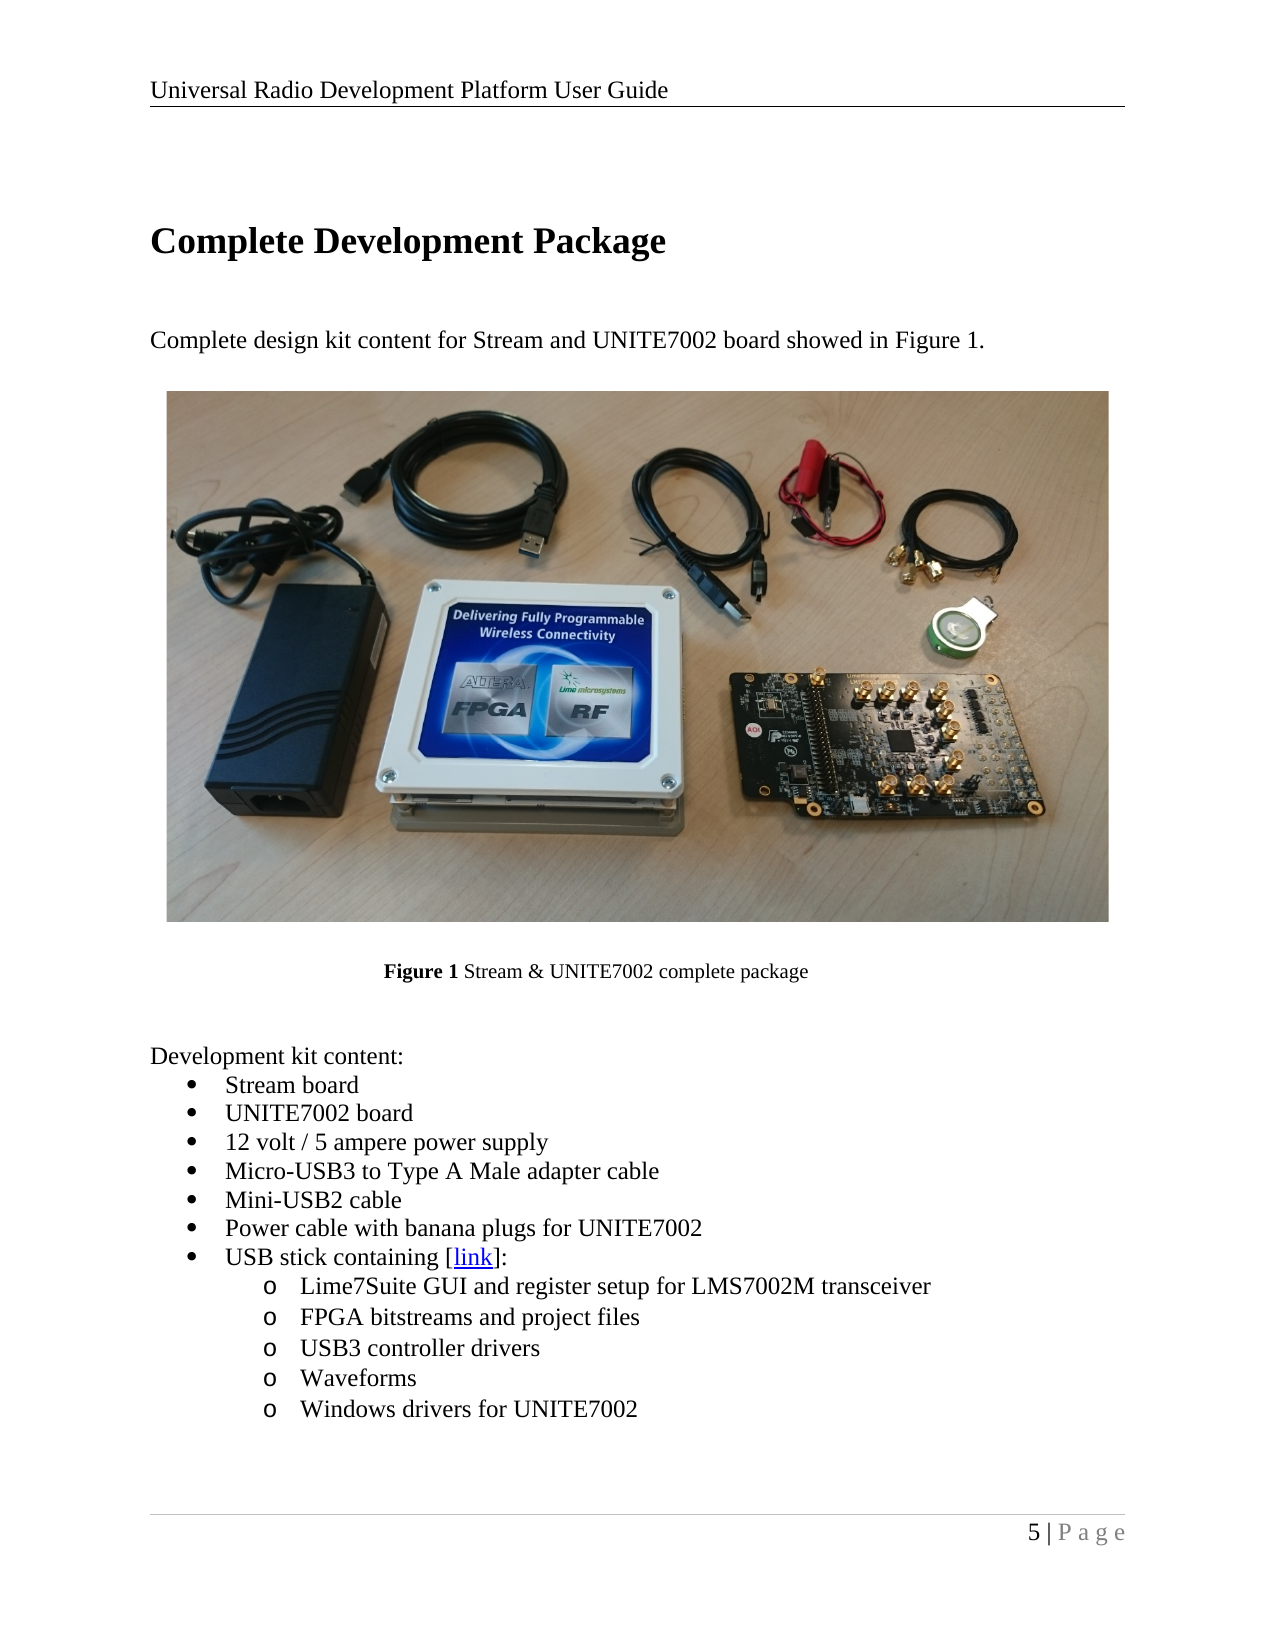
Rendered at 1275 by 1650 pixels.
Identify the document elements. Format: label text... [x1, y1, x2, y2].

list Lime7Suite GUI and register setup for LMS7002M transceiver [262, 1271, 1125, 1302]
picture [166, 391, 1109, 922]
text Complete design kit content for Stream and UNITE7002 board showed in Figure 1. [150, 325, 1125, 354]
list FPGA bitstreams and project files [262, 1302, 1125, 1333]
list USB3 controller drivers [262, 1333, 1125, 1363]
list Stream board [187, 1070, 1125, 1098]
list UNITE7002 board [187, 1098, 1125, 1127]
list USB stick containing [link]: [187, 1242, 1125, 1271]
text Development kit content: [150, 1041, 1125, 1070]
list Micro-USB3 to Type A Male adapter cable [187, 1156, 1125, 1185]
list Power cable with banana plugs for UNITE7002 [187, 1213, 1125, 1242]
subtitle Complete Development Package [150, 218, 1125, 261]
list Windows drivers for UNITE7002 [262, 1394, 1125, 1425]
list Mini-USB2 cable [187, 1185, 1125, 1213]
text Figure 1 Stream & UNITE7002 complete package [150, 959, 1125, 983]
list 12 volt / 5 ampere power supply [187, 1127, 1125, 1156]
list Waveforms [262, 1363, 1125, 1394]
